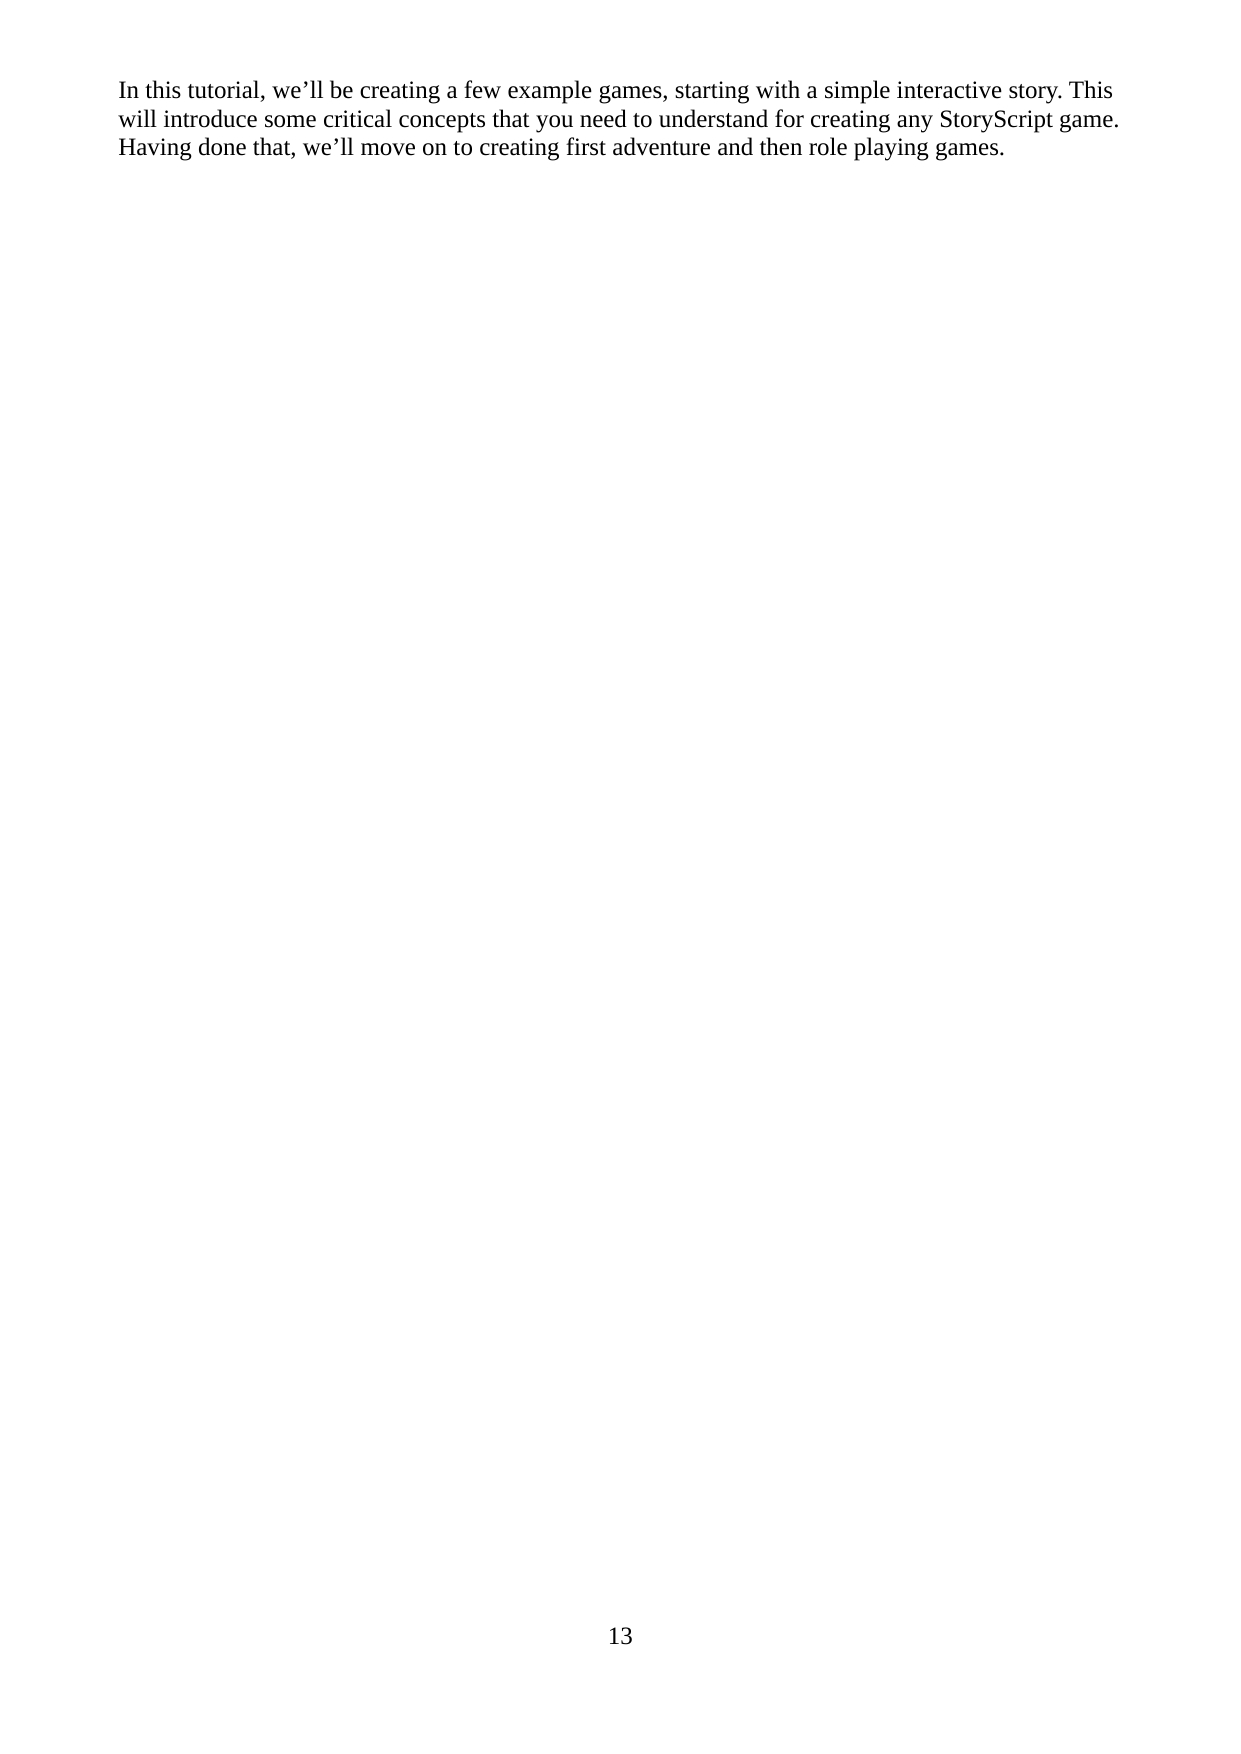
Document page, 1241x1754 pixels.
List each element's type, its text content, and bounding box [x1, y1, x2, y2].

text In this tutorial, we’ll be creating a few example games, starting with a simple interactive story. This will introduce some critical concepts that you need to understand for creating any StoryScript game. Having done that, we’ll move on to creating first adventure and then role playing games. [118, 75, 1122, 161]
